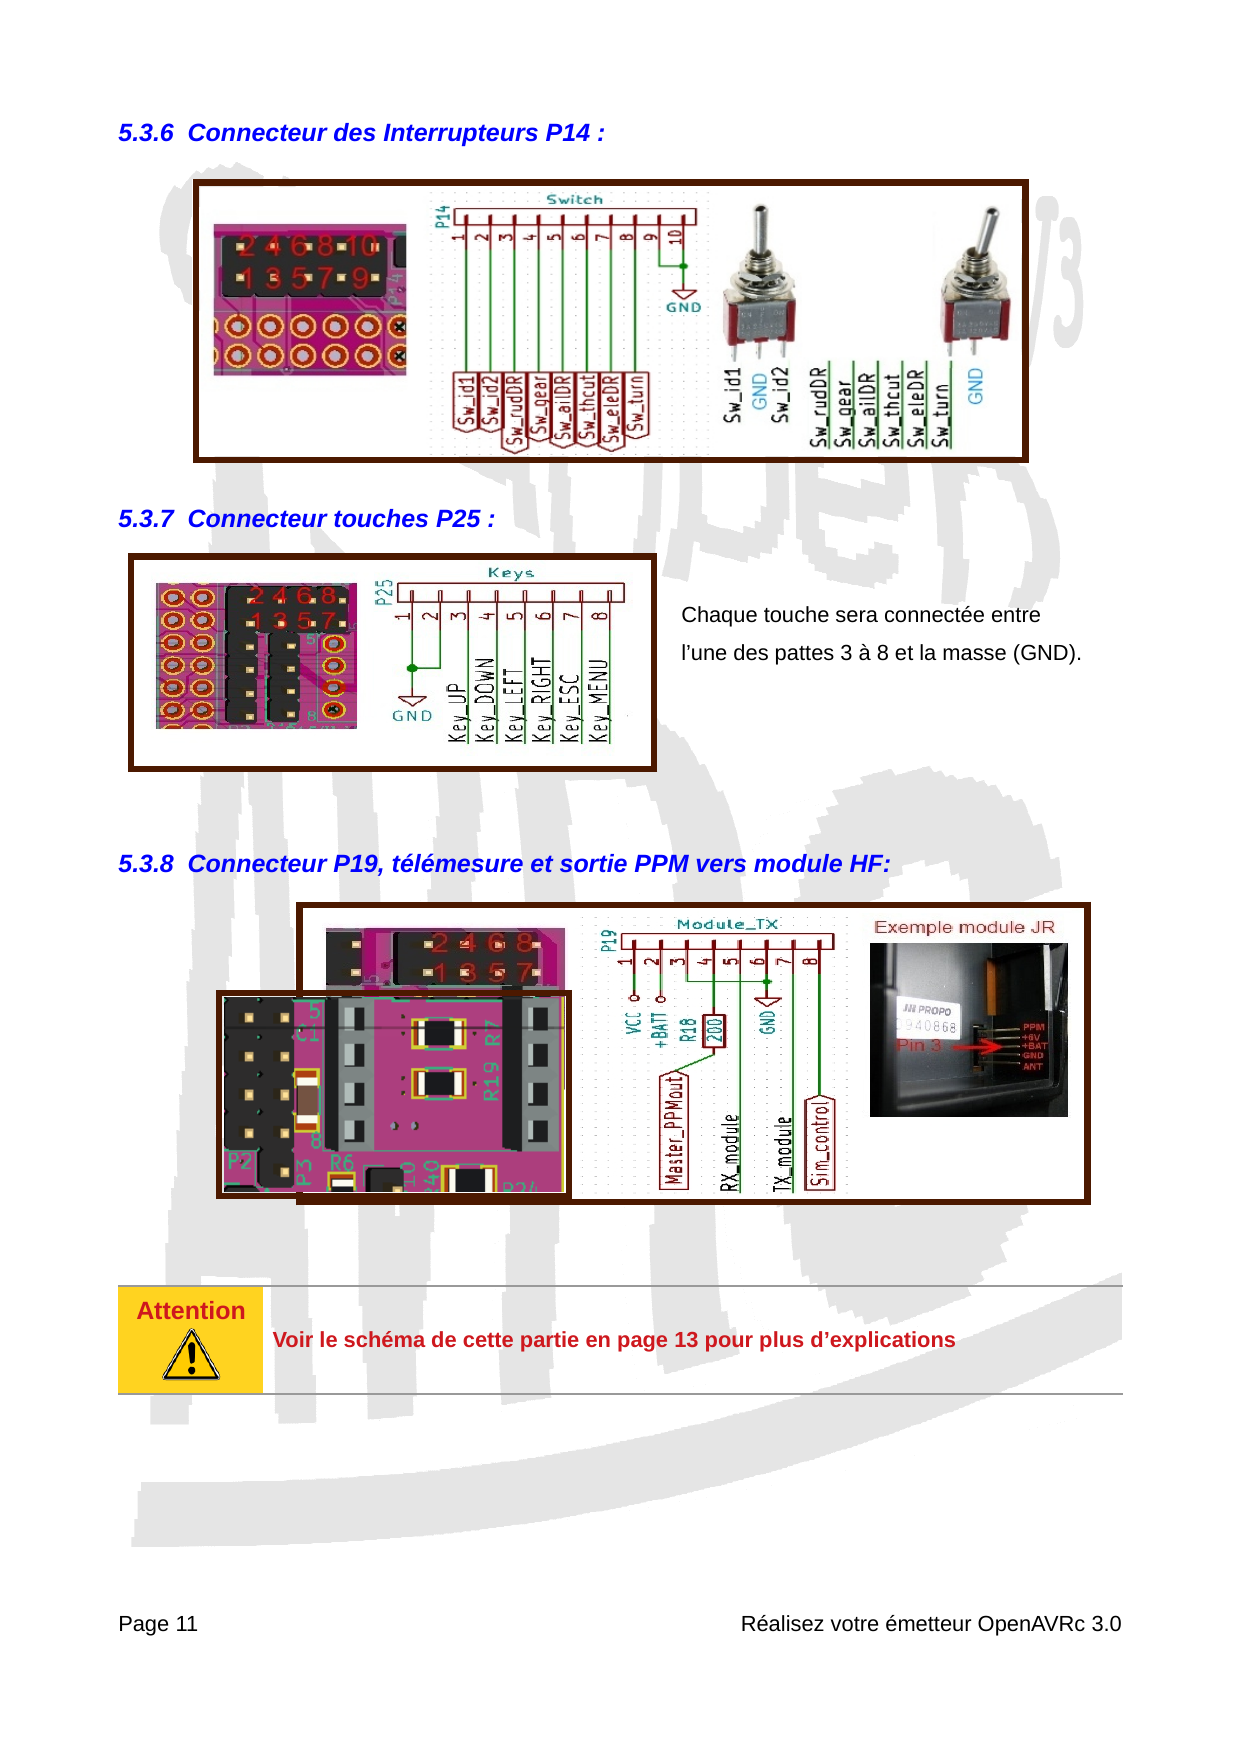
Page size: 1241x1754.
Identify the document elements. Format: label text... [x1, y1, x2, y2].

subtitle 5.3.8 Connecteur P19, télémesure et sortie PPM vers module HF: [118, 849, 1122, 878]
subtitle 5.3.7 Connecteur touches P25 : [118, 504, 1122, 533]
text l’une des pattes 3 à 8 et la masse (GND). [657, 640, 1122, 665]
picture [224, 996, 565, 1193]
text Chaque touche sera connectée entre [657, 602, 1122, 627]
picture [202, 188, 1019, 455]
picture [158, 1324, 224, 1384]
subtitle 5.3.6 Connecteur des Interrupteurs P14 : [118, 118, 1122, 147]
table_header Attention [118, 1287, 263, 1393]
table_header Voir le schéma de cette partie en page 13 pour plus d’explications [264, 1287, 1122, 1393]
picture [303, 908, 1084, 1199]
